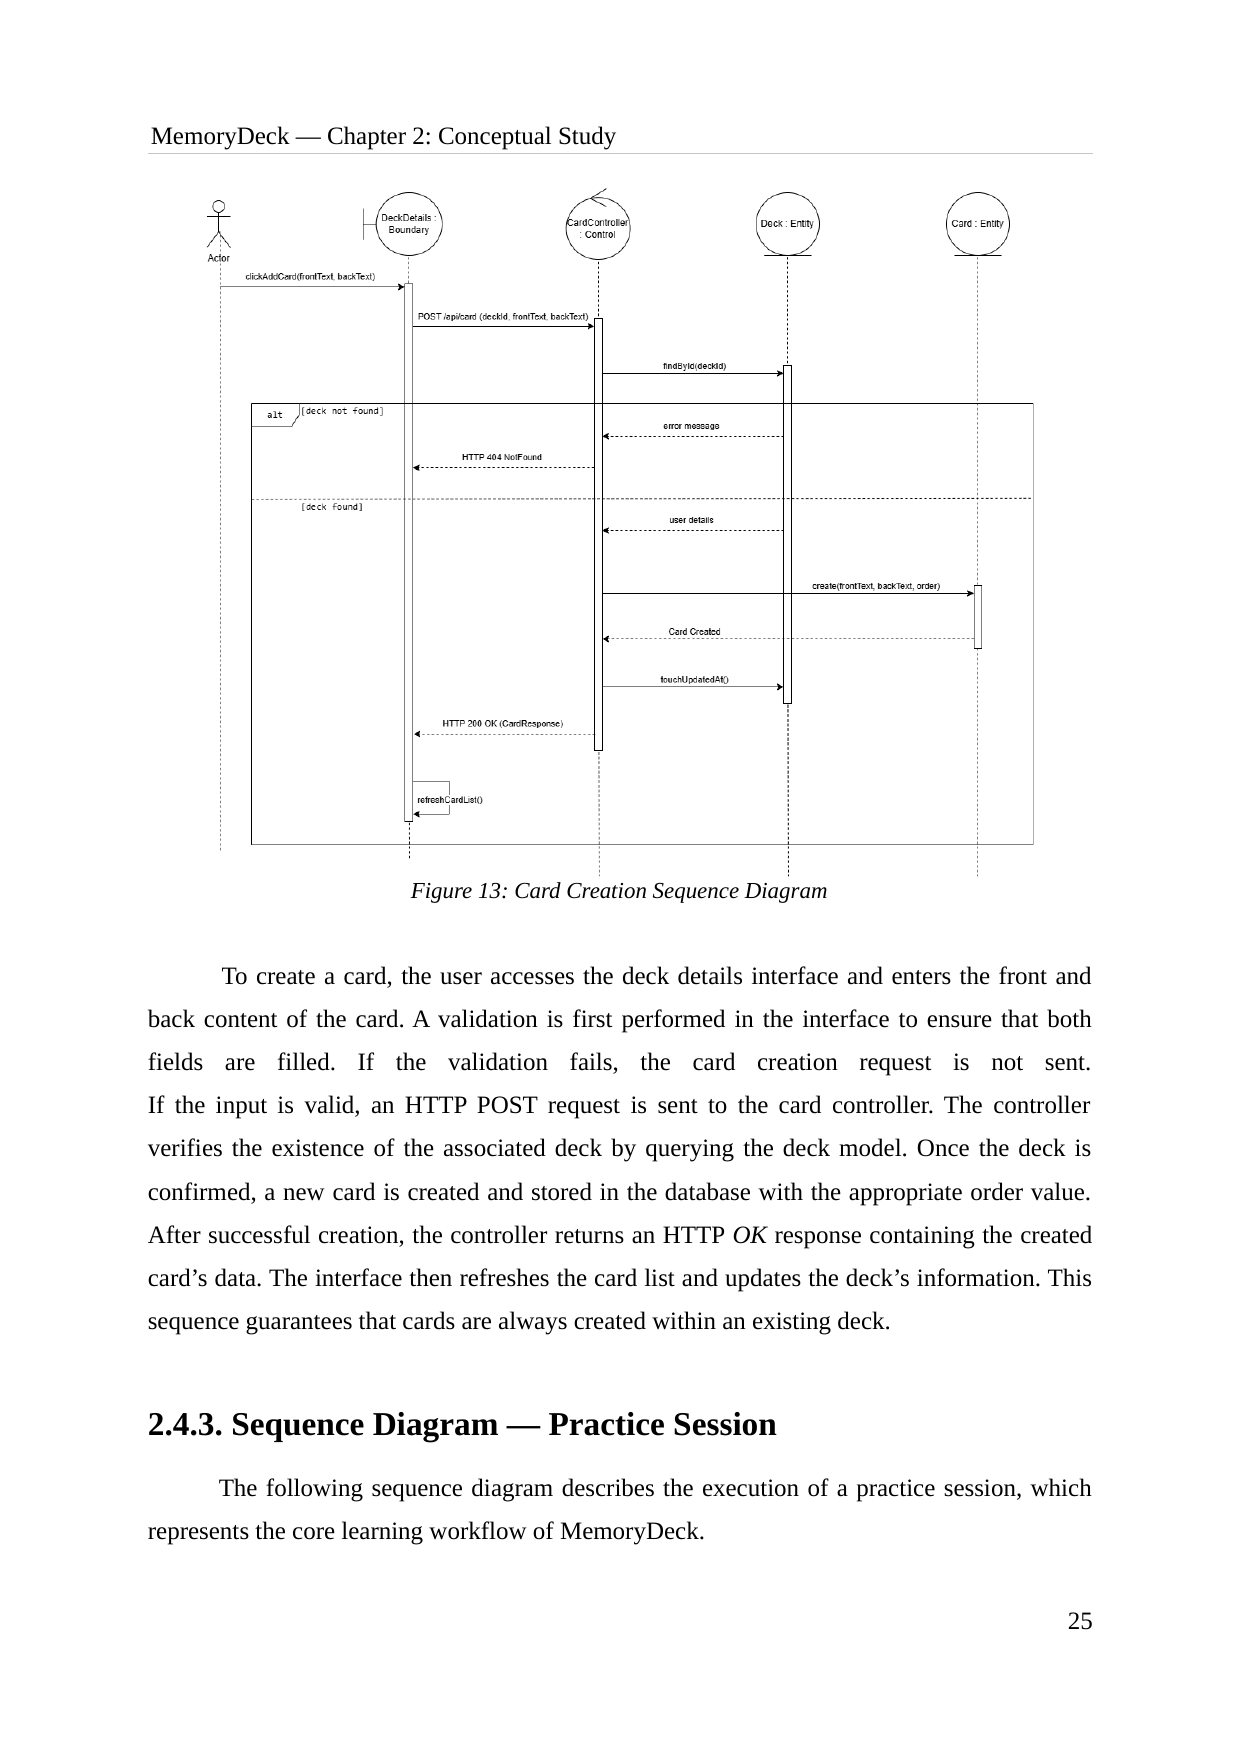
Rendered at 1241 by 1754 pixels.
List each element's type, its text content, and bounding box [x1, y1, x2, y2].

subtitle 2.4.3. Sequence Diagram — Practice Session [148, 1404, 1093, 1443]
text The following sequence diagram describes the execution of a practice session, which represents the core learning workflow of MemoryDeck. [148, 1473, 1093, 1545]
text To create a card, the user accesses the deck details interface and enters the front and back content of the card. A validation is first performed in the interface to ensure that both fields are filled. If the validation fails, the card creation request is not sent. If the input is valid, an HTTP POST request is sent to the card controller. The controller verifies the existence of the associated deck by querying the deck model. Once the deck is confirmed, a new card is created and stored in the database with the appropriate order value. After successful creation, the controller returns an HTTP OK response containing the created card’s data. The interface then refreshes the card list and updates the deck’s information. This sequence guarantees that cards are always created within an existing deck. [148, 182, 1093, 1335]
picture [206, 188, 1034, 877]
text Figure 13: Card Creation Sequence Diagram [207, 877, 1033, 903]
